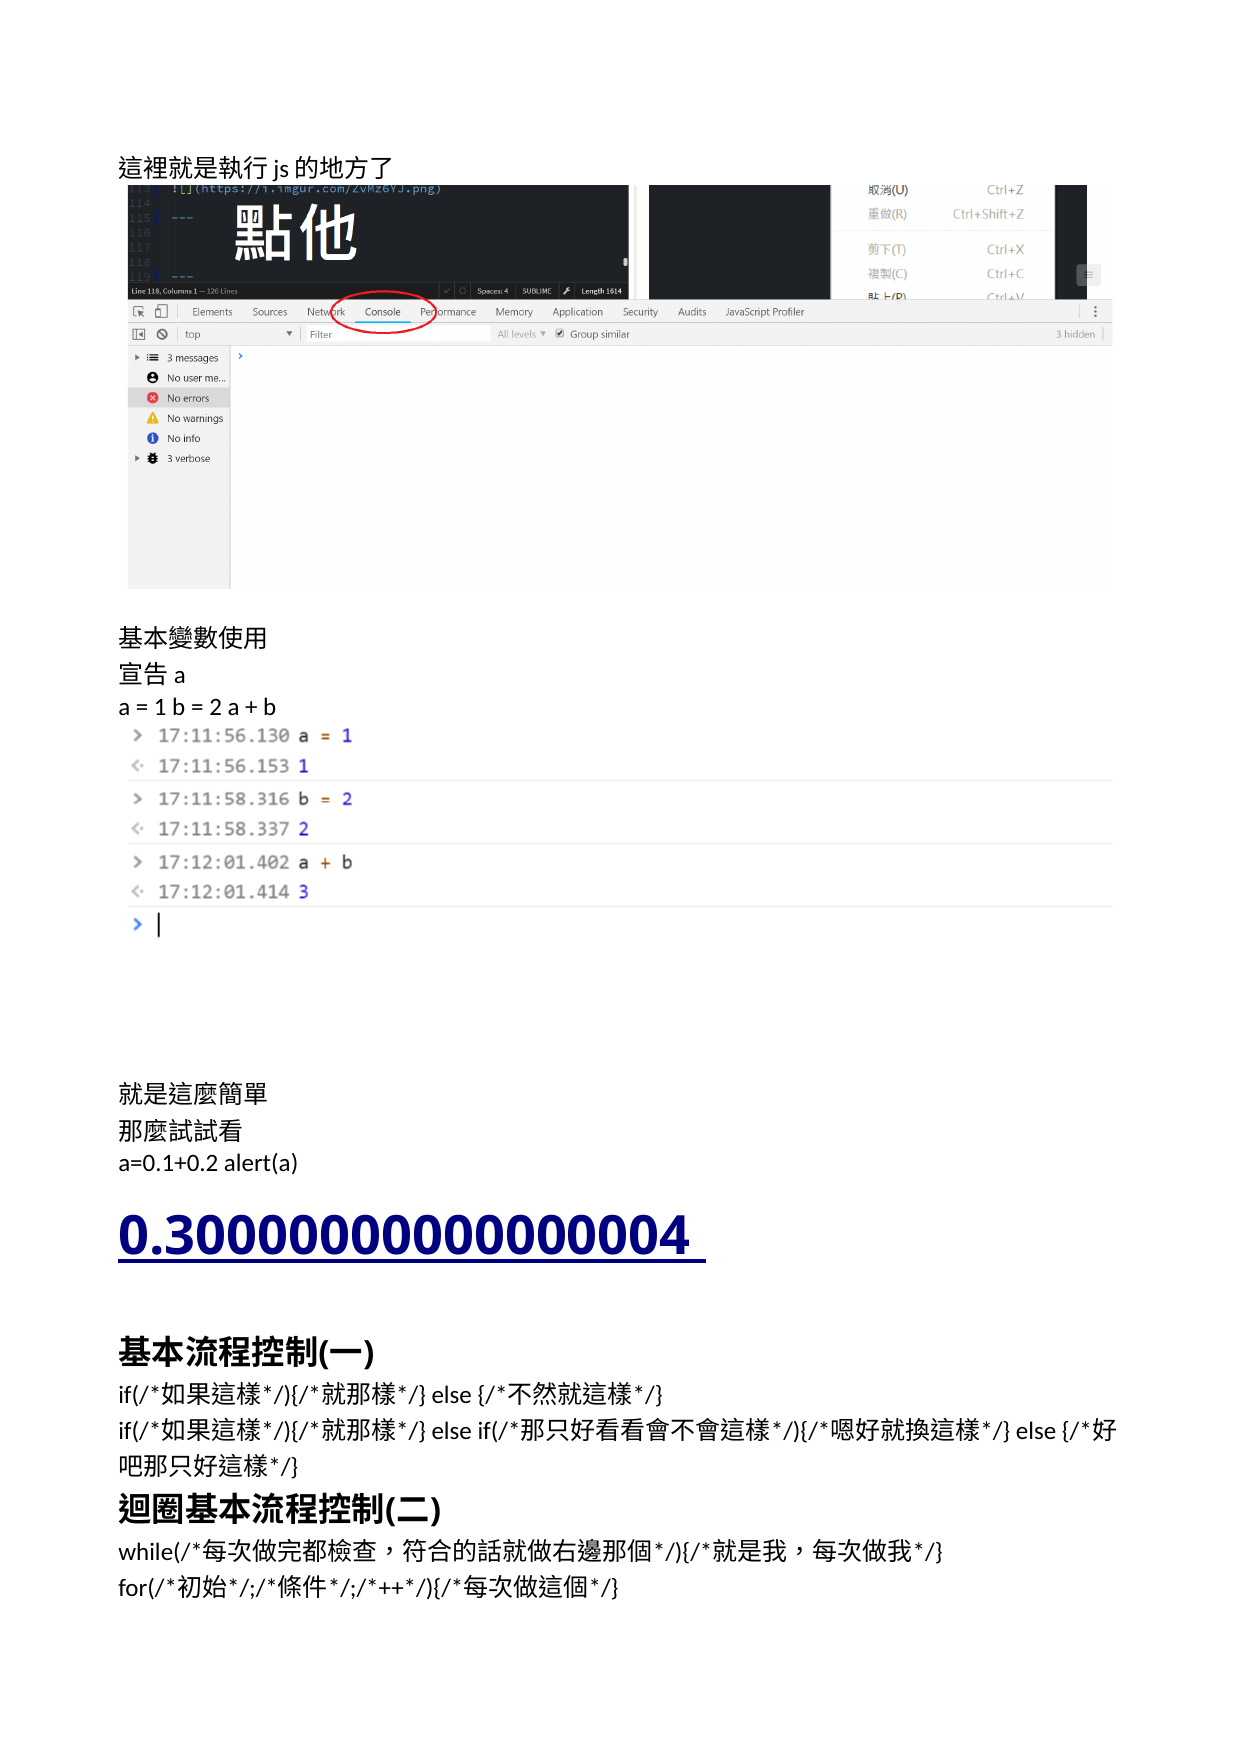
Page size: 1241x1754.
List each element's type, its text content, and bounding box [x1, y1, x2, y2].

subtitle 0.30000000000000004 [118, 1196, 1122, 1270]
picture [127, 721, 1113, 1045]
text 就是這麼簡單 [118, 1075, 1122, 1111]
subtitle 迴圈基本流程控制(二) [118, 1483, 1122, 1531]
text a=0.1+0.2 alert(a) [118, 1147, 1122, 1178]
text a = 1 b = 2 a + b [118, 691, 1122, 722]
text while(/*每次做完都檢查，符合的話就做右邊那個*/){/*就是我，每次做我*/} [118, 1531, 1122, 1568]
text if(/*如果這樣*/){/*就那樣*/} else {/*不然就這樣*/} [118, 1374, 1122, 1411]
text if(/*如果這樣*/){/*就那樣*/} else if(/*那只好看看會不會這樣*/){/*嗯好就換這樣*/} else {/*好吧那只好這樣*/} [118, 1411, 1122, 1483]
text 基本變數使用 [118, 619, 1122, 655]
subtitle 基本流程控制(一) [118, 1326, 1122, 1374]
text 宣告 a [118, 655, 1122, 691]
text for(/*初始*/;/*條件*/;/*++*/){/*每次做這個*/} [118, 1568, 1122, 1604]
picture [127, 185, 1113, 589]
text 這裡就是執行js的地方了 [118, 149, 1122, 185]
text 那麼試試看 [118, 1111, 1122, 1147]
